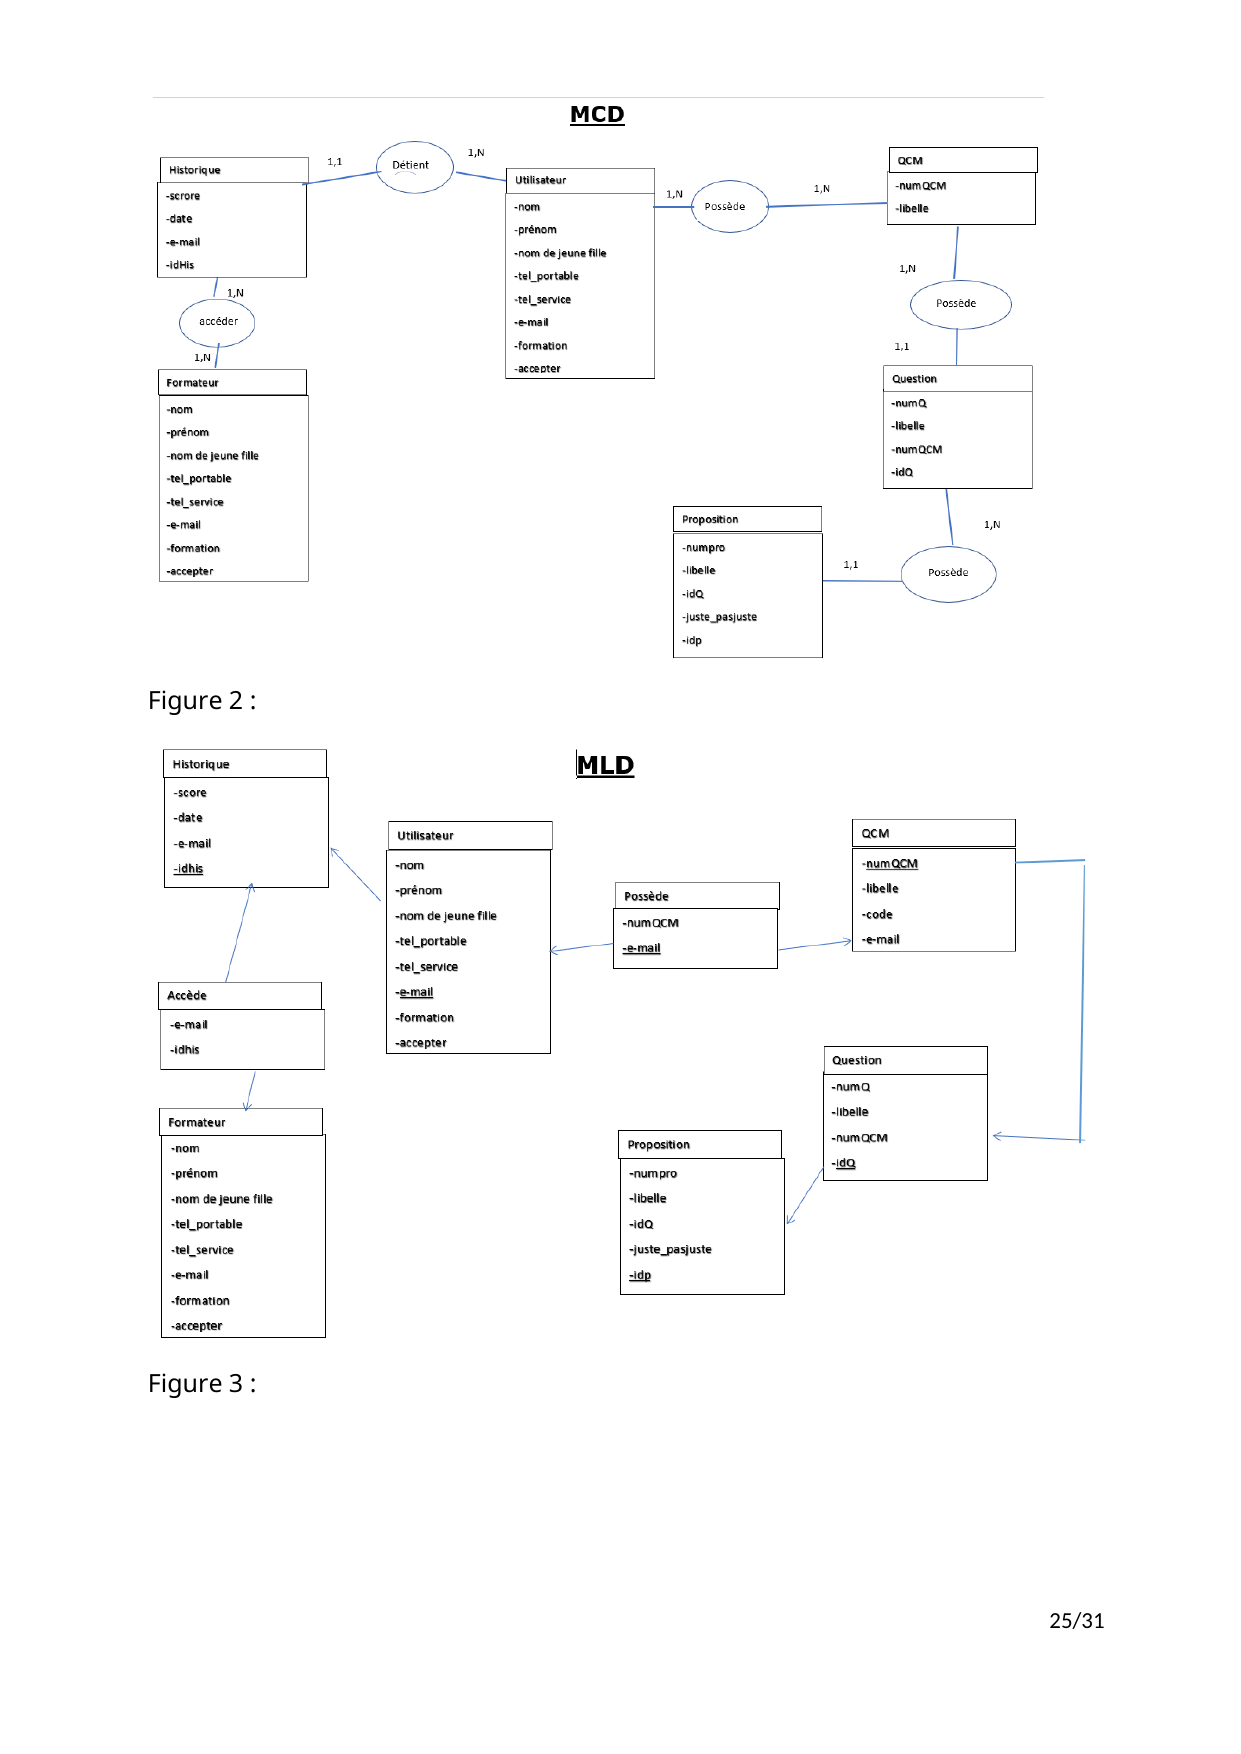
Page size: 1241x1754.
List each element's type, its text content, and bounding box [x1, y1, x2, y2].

text Figure 2 : [148, 683, 1093, 717]
text Figure 3 : [148, 1366, 1093, 1400]
